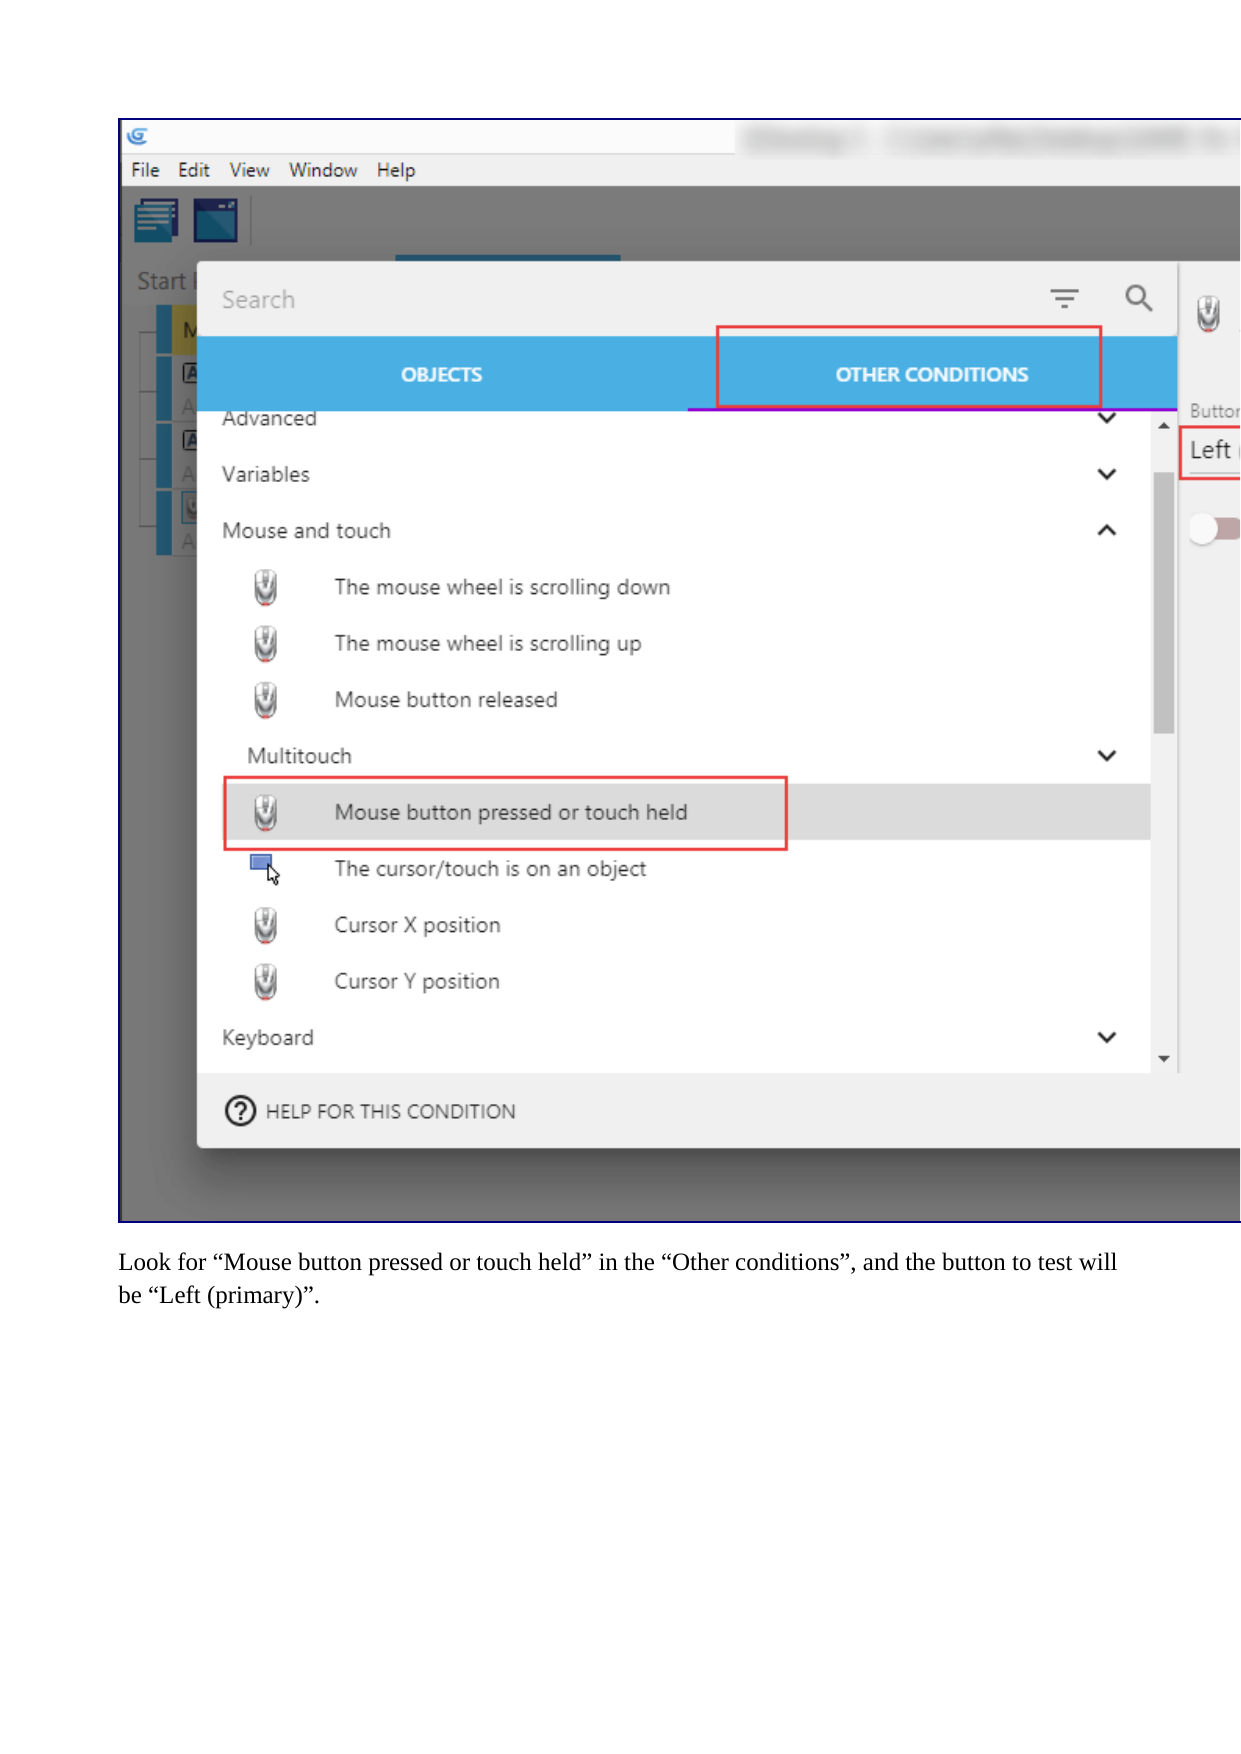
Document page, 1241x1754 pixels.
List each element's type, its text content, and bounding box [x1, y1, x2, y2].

picture [120, 120, 1241, 1221]
text Look for “Mouse button pressed or touch held” in the “Other conditions”, and the button to test will be “Left (primary)”. [118, 1247, 1122, 1309]
